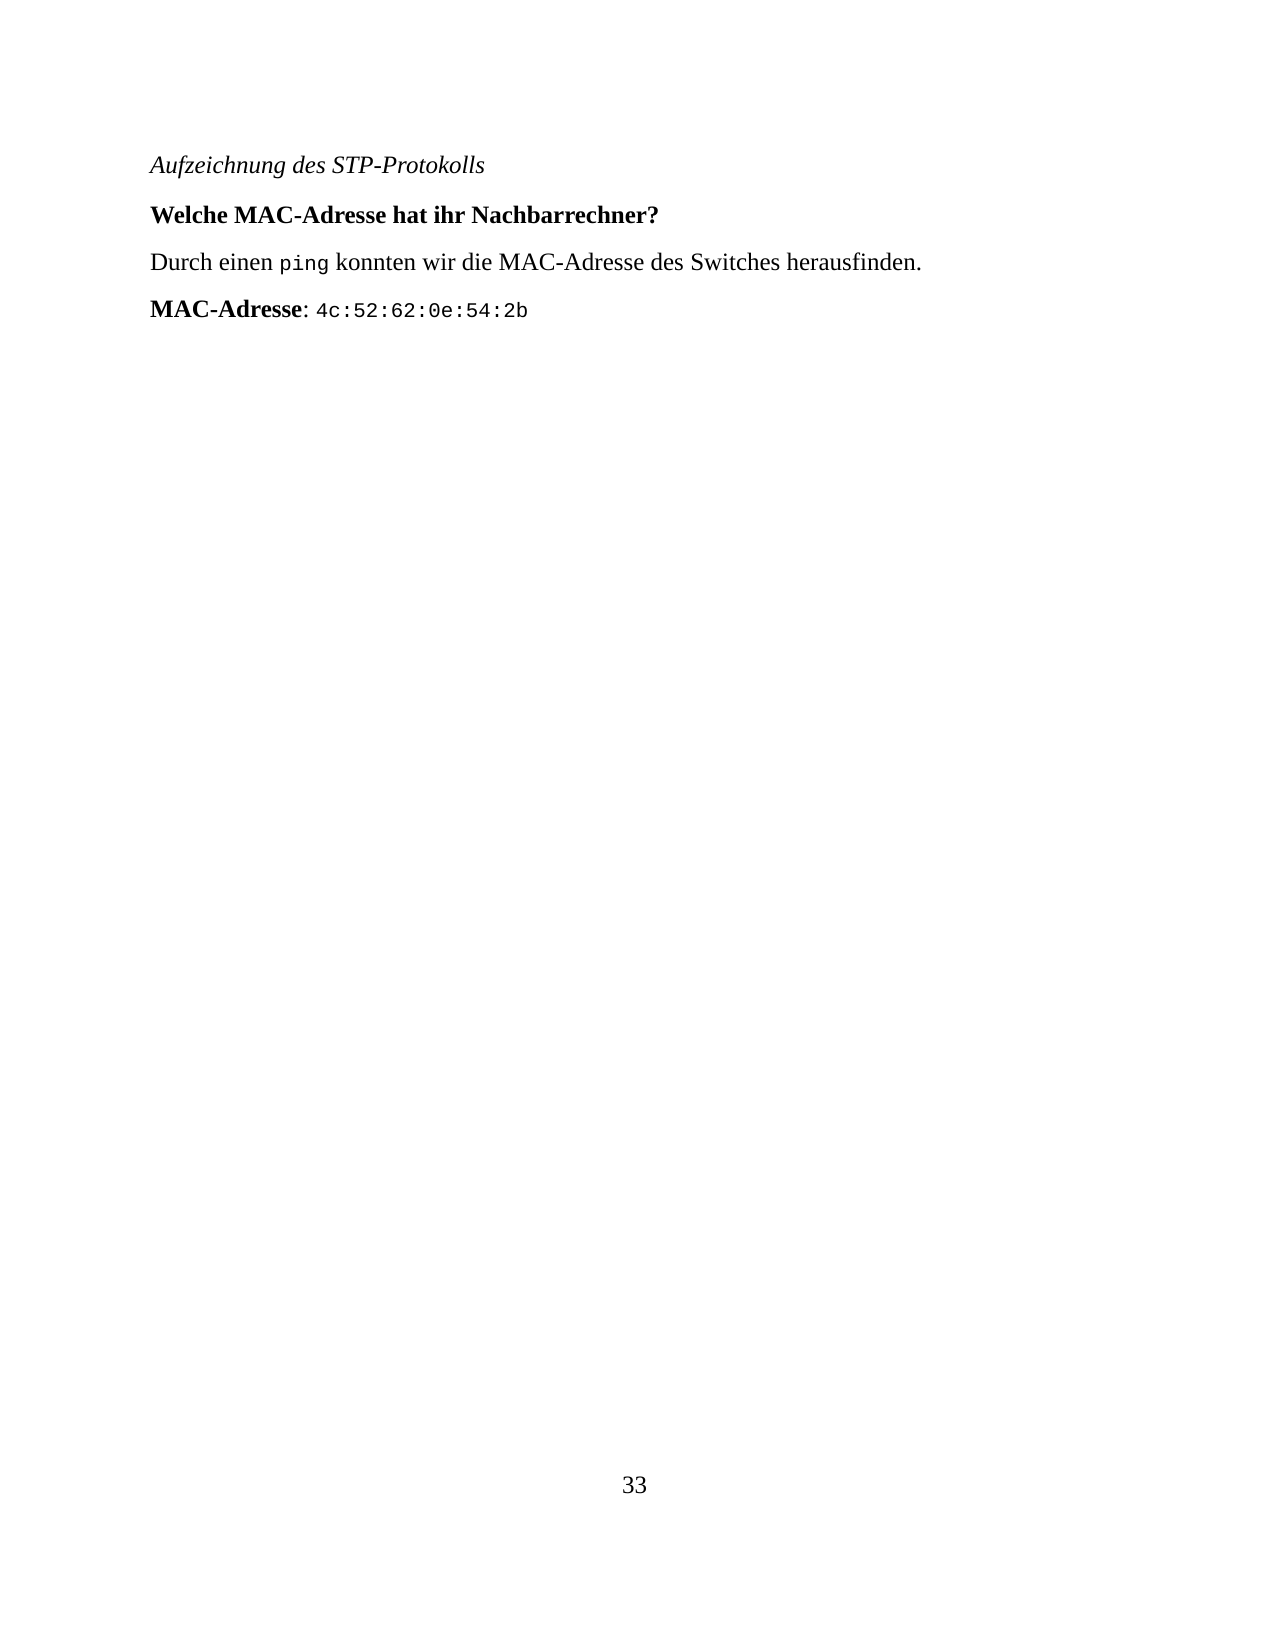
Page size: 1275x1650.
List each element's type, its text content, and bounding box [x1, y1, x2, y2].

text Welche MAC-Adresse hat ihr Nachbarrechner? [150, 200, 1125, 229]
text Aufzeichnung des STP-Protokolls [150, 150, 1125, 179]
text MAC-Adresse: 4c:52:62:0e:54:2b [150, 294, 1125, 324]
text Durch einen ping konnten wir die MAC-Adresse des Switches herausfinden. [150, 247, 1125, 276]
